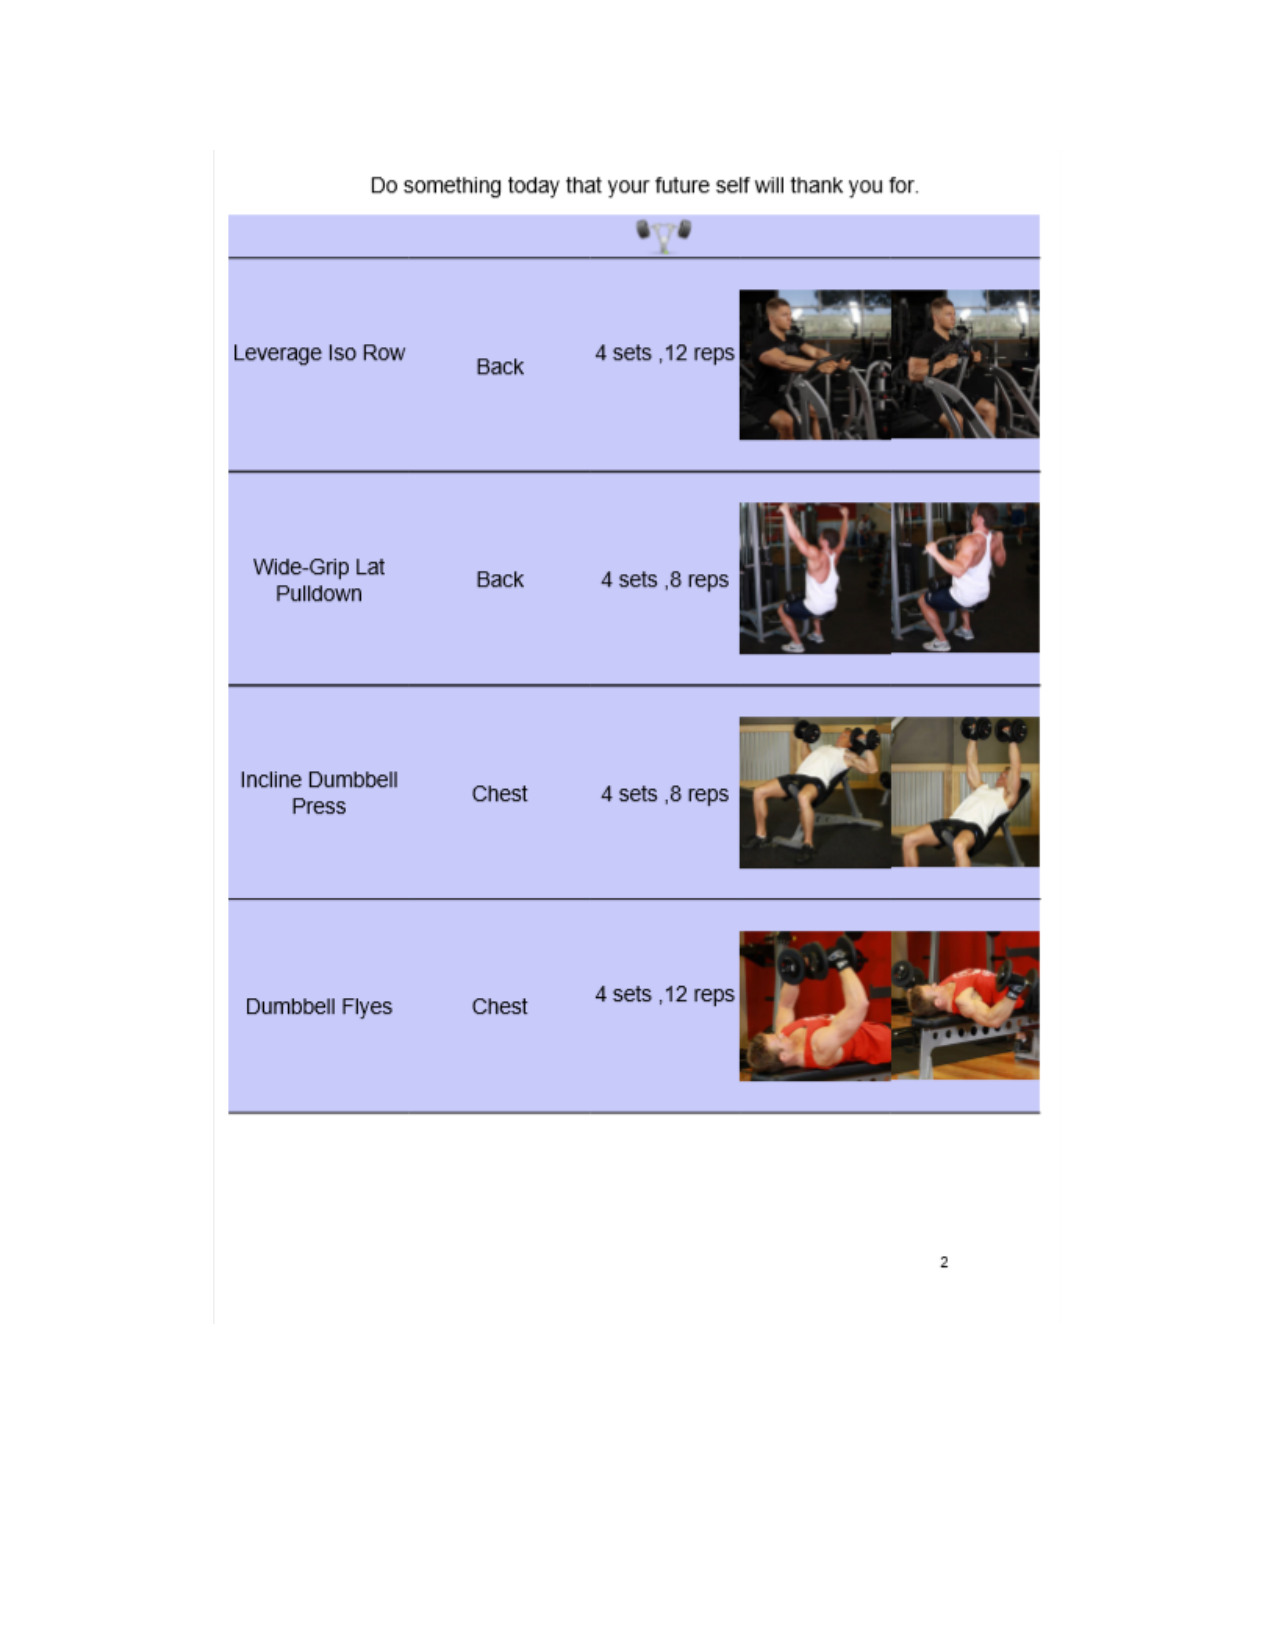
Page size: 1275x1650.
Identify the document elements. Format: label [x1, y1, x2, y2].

picture [213, 150, 1062, 1324]
